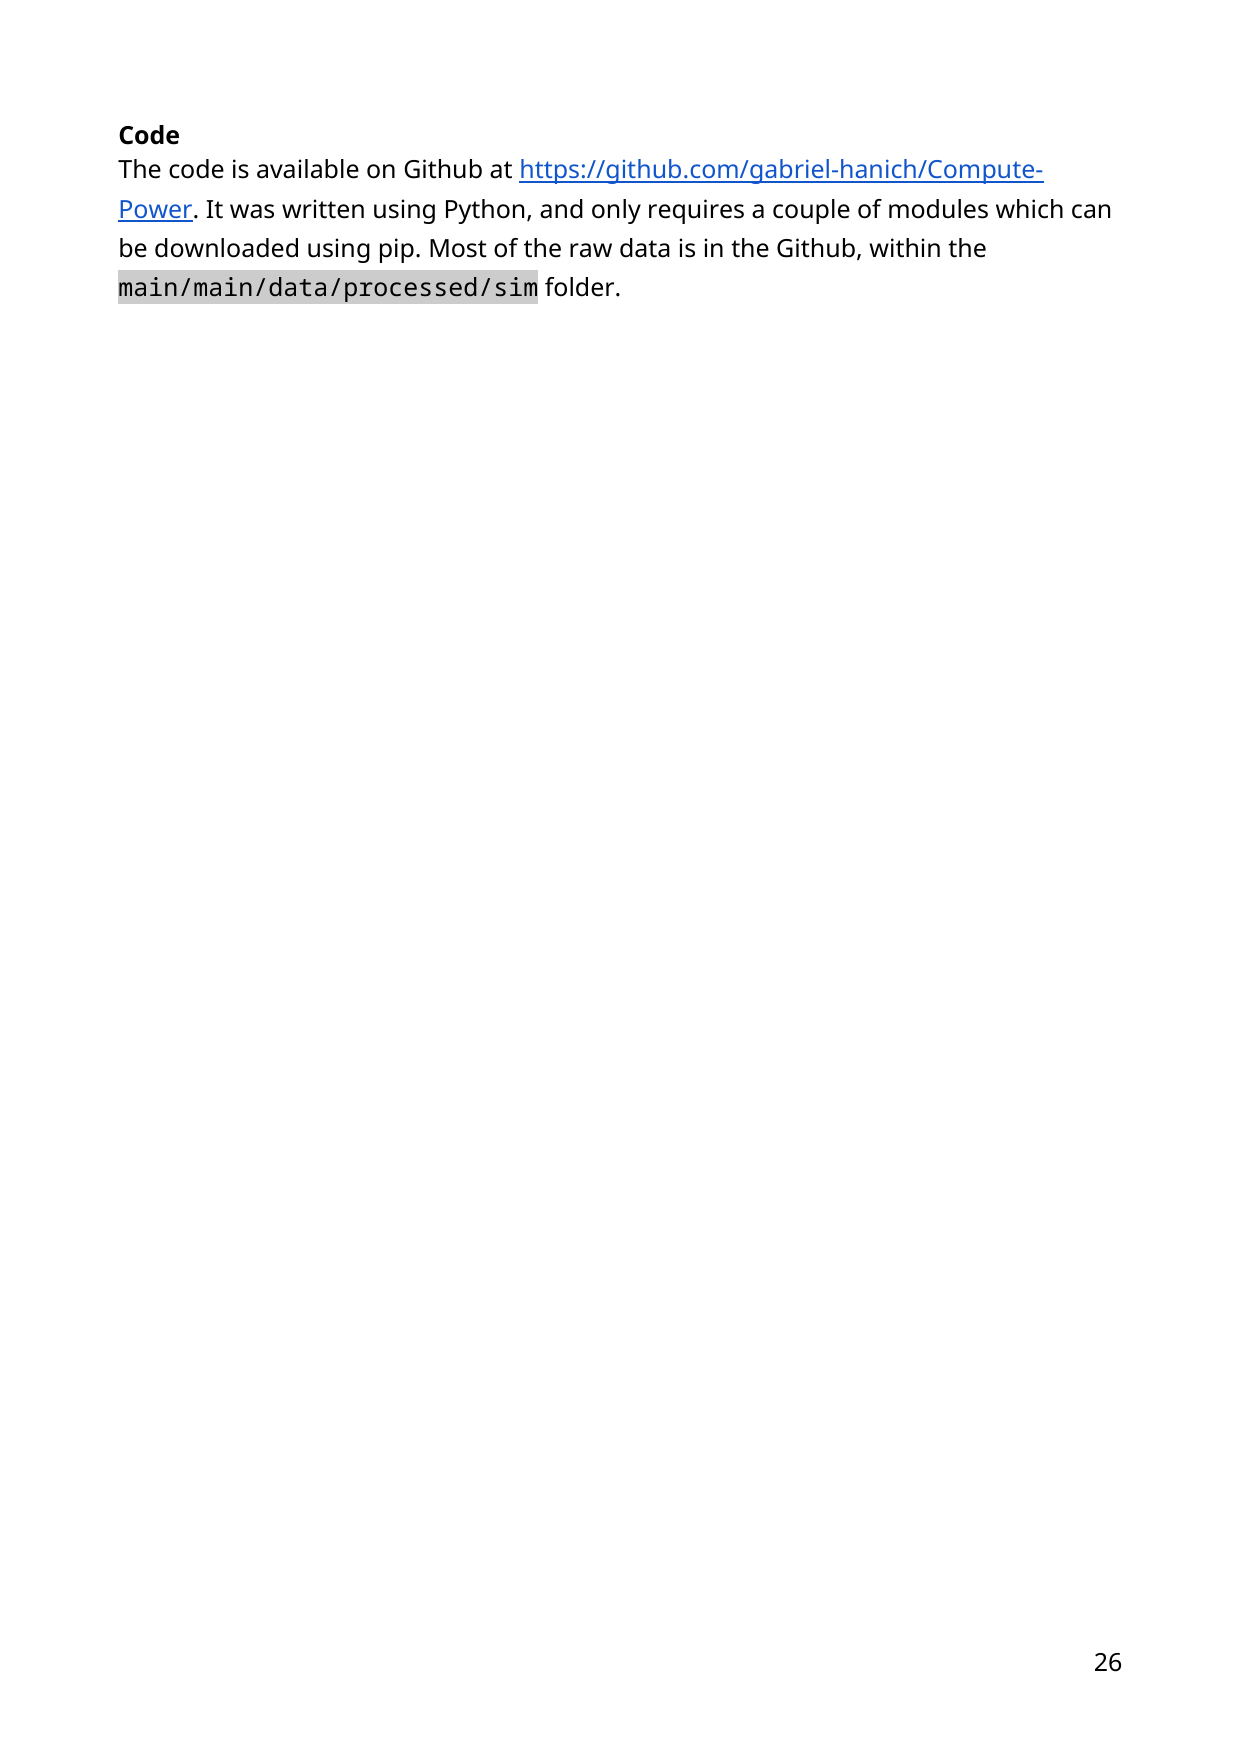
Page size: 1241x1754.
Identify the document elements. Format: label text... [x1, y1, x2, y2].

text The code is available on Github at https://github.com/gabriel-hanich/Compute-Power. It was written using Python, and only requires a couple of modules which can be downloaded using pip. Most of the raw data is in the Github, within the main/main/data/processed/sim folder. [118, 152, 1122, 304]
subtitle Code [118, 118, 1122, 152]
